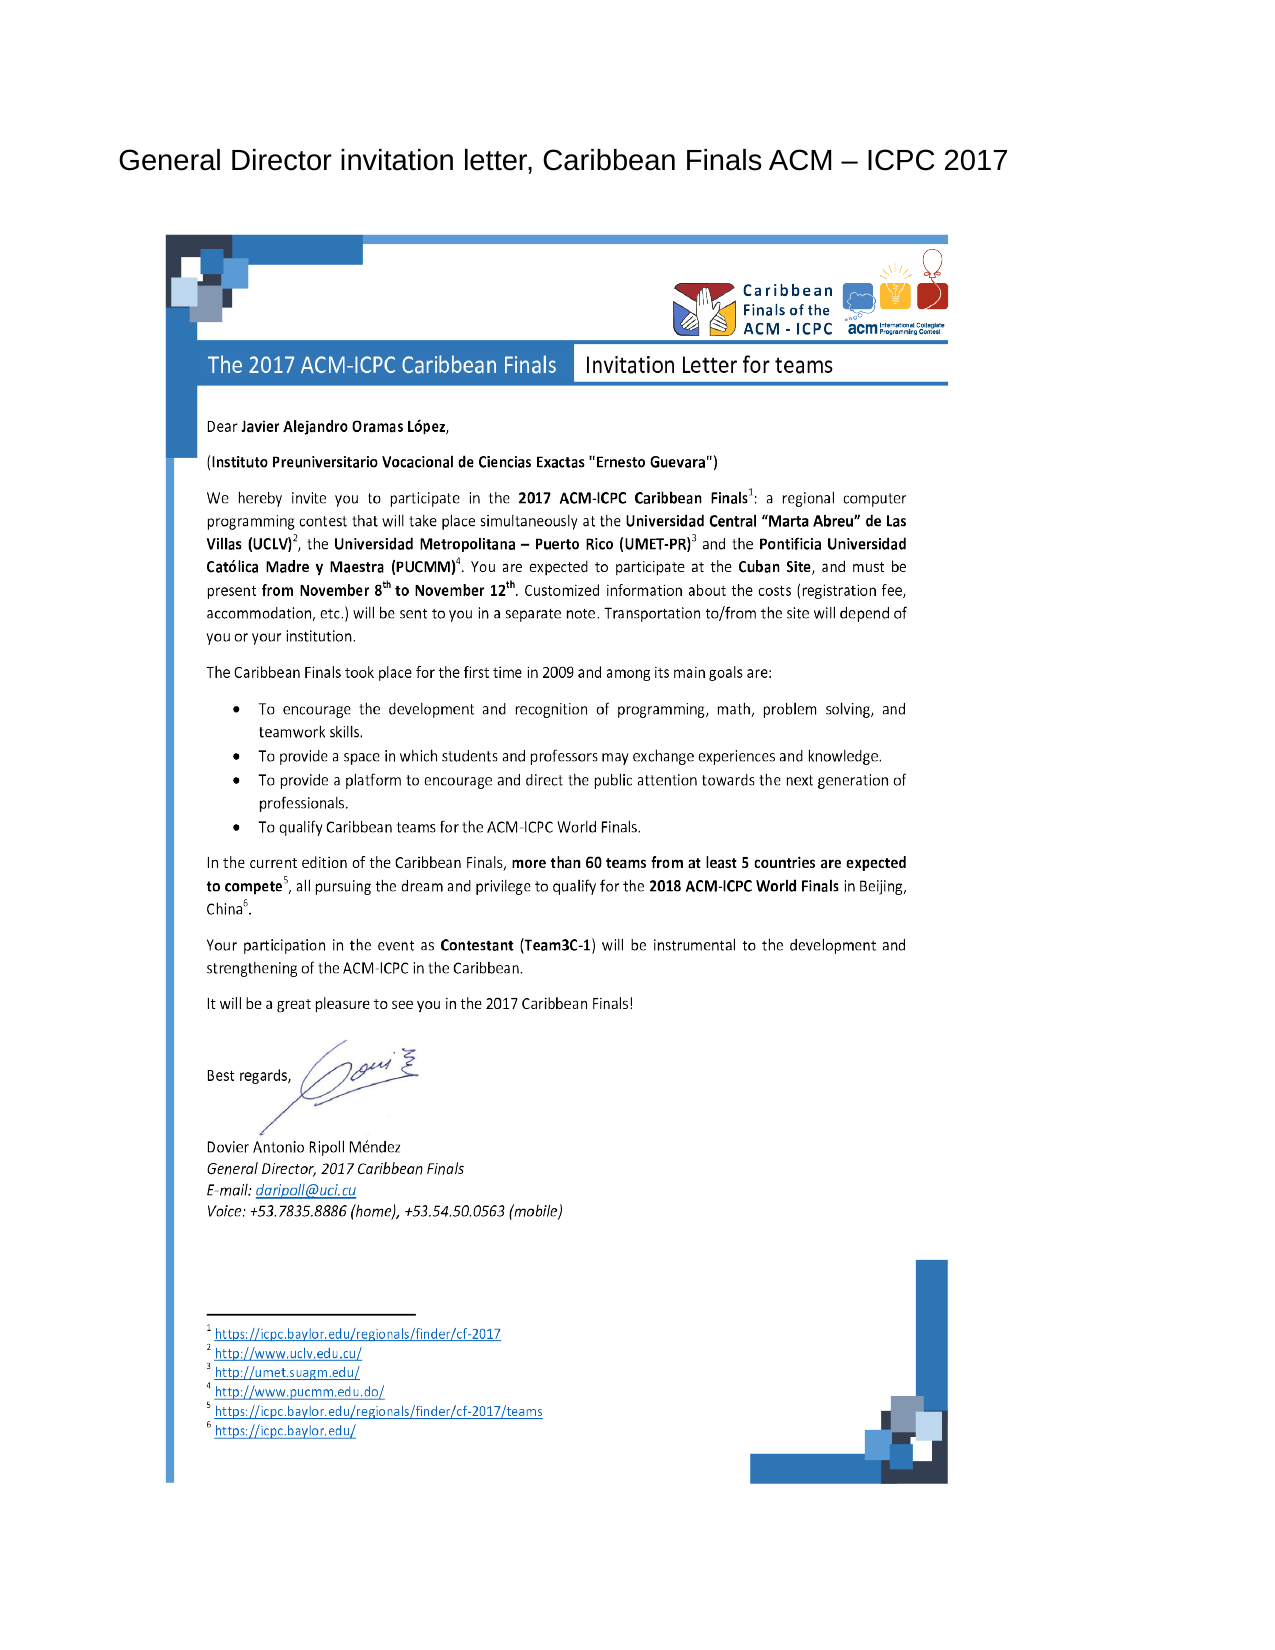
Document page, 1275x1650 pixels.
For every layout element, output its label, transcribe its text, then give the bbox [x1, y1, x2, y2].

subtitle General Director invitation letter, Caribbean Finals ACM – ICPC 2017 [118, 143, 1157, 177]
picture [124, 189, 988, 1530]
